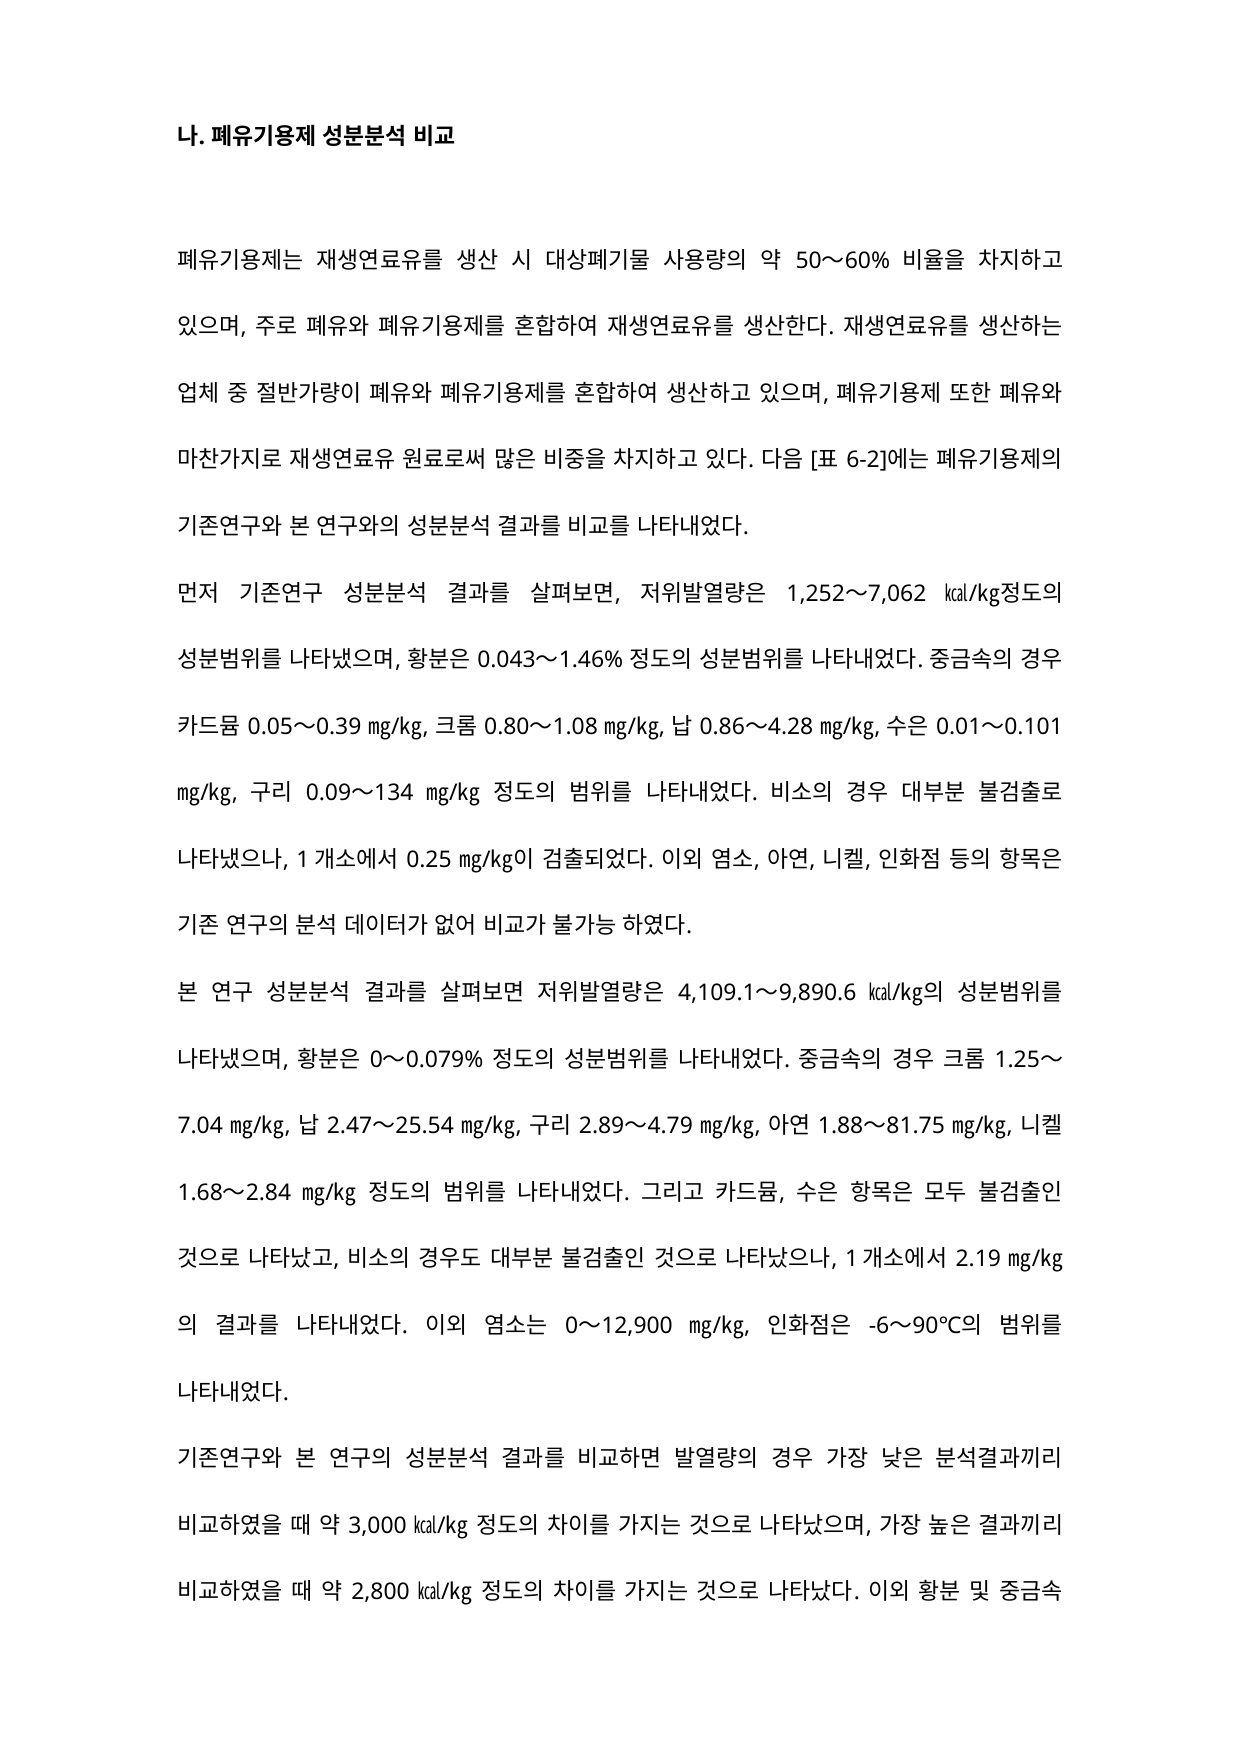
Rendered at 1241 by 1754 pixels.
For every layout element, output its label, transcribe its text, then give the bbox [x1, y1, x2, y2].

text 먼저 기존연구 성분분석 결과를 살펴보면, 저위발열량은 1,252～7,062 ㎉/㎏정도의 성분범위를 나타냈으며, 황분은 0.043～1.46% 정도의 성분범위를 나타내었다. 중금속의 경우 카드뮴 0.05～0.39 ㎎/㎏, 크롬 0.80～1.08 ㎎/㎏, 납 0.86～4.28 ㎎/㎏, 수은 0.01～0.101 ㎎/㎏, 구리 0.09～134 ㎎/㎏ 정도의 범위를 나타내었다. 비소의 경우 대부분 불검출로 나타냈으나, 1개소에서 0.25 ㎎/㎏이 검출되었다. 이외 염소, 아연, 니켈, 인화점 등의 항목은 기존 연구의 분석 데이터가 없어 비교가 불가능 하였다. [177, 574, 1063, 941]
text 나. 폐유기용제 성분분석 비교 [177, 118, 1063, 151]
text 기존연구와 본 연구의 성분분석 결과를 비교하면 발열량의 경우 가장 낮은 분석결과끼리 비교하였을 때 약 3,000 ㎉/㎏ 정도의 차이를 가지는 것으로 나타났으며, 가장 높은 결과끼리 비교하였을 때 약 2,800 ㎉/㎏ 정도의 차이를 가지는 것으로 나타났다. 이외 황분 및 중금속 [177, 1440, 1063, 1606]
text 본 연구 성분분석 결과를 살펴보면 저위발열량은 4,109.1～9,890.6 ㎉/㎏의 성분범위를 나타냈으며, 황분은 0～0.079% 정도의 성분범위를 나타내었다. 중금속의 경우 크롬 1.25～7.04 ㎎/㎏, 납 2.47～25.54 ㎎/㎏, 구리 2.89～4.79 ㎎/㎏, 아연 1.88～81.75 ㎎/㎏, 니켈 1.68～2.84 ㎎/㎏ 정도의 범위를 나타내었다. 그리고 카드뮴, 수은 항목은 모두 불검출인 것으로 나타났고, 비소의 경우도 대부분 불검출인 것으로 나타났으나, 1개소에서 2.19 ㎎/㎏의 결과를 나타내었다. 이외 염소는 0～12,900 ㎎/㎏, 인화점은 -6～90℃의 범위를 나타내었다. [177, 974, 1063, 1407]
text 폐유기용제는 재생연료유를 생산 시 대상폐기물 사용량의 약 50～60% 비율을 차지하고 있으며, 주로 폐유와 폐유기용제를 혼합하여 재생연료유를 생산한다. 재생연료유를 생산하는 업체 중 절반가량이 폐유와 폐유기용제를 혼합하여 생산하고 있으며, 폐유기용제 또한 폐유와 마찬가지로 재생연료유 원료로써 많은 비중을 차지하고 있다. 다음 [표 6-2]에는 폐유기용제의 기존연구와 본 연구와의 성분분석 결과를 비교를 나타내었다. [177, 242, 1063, 541]
